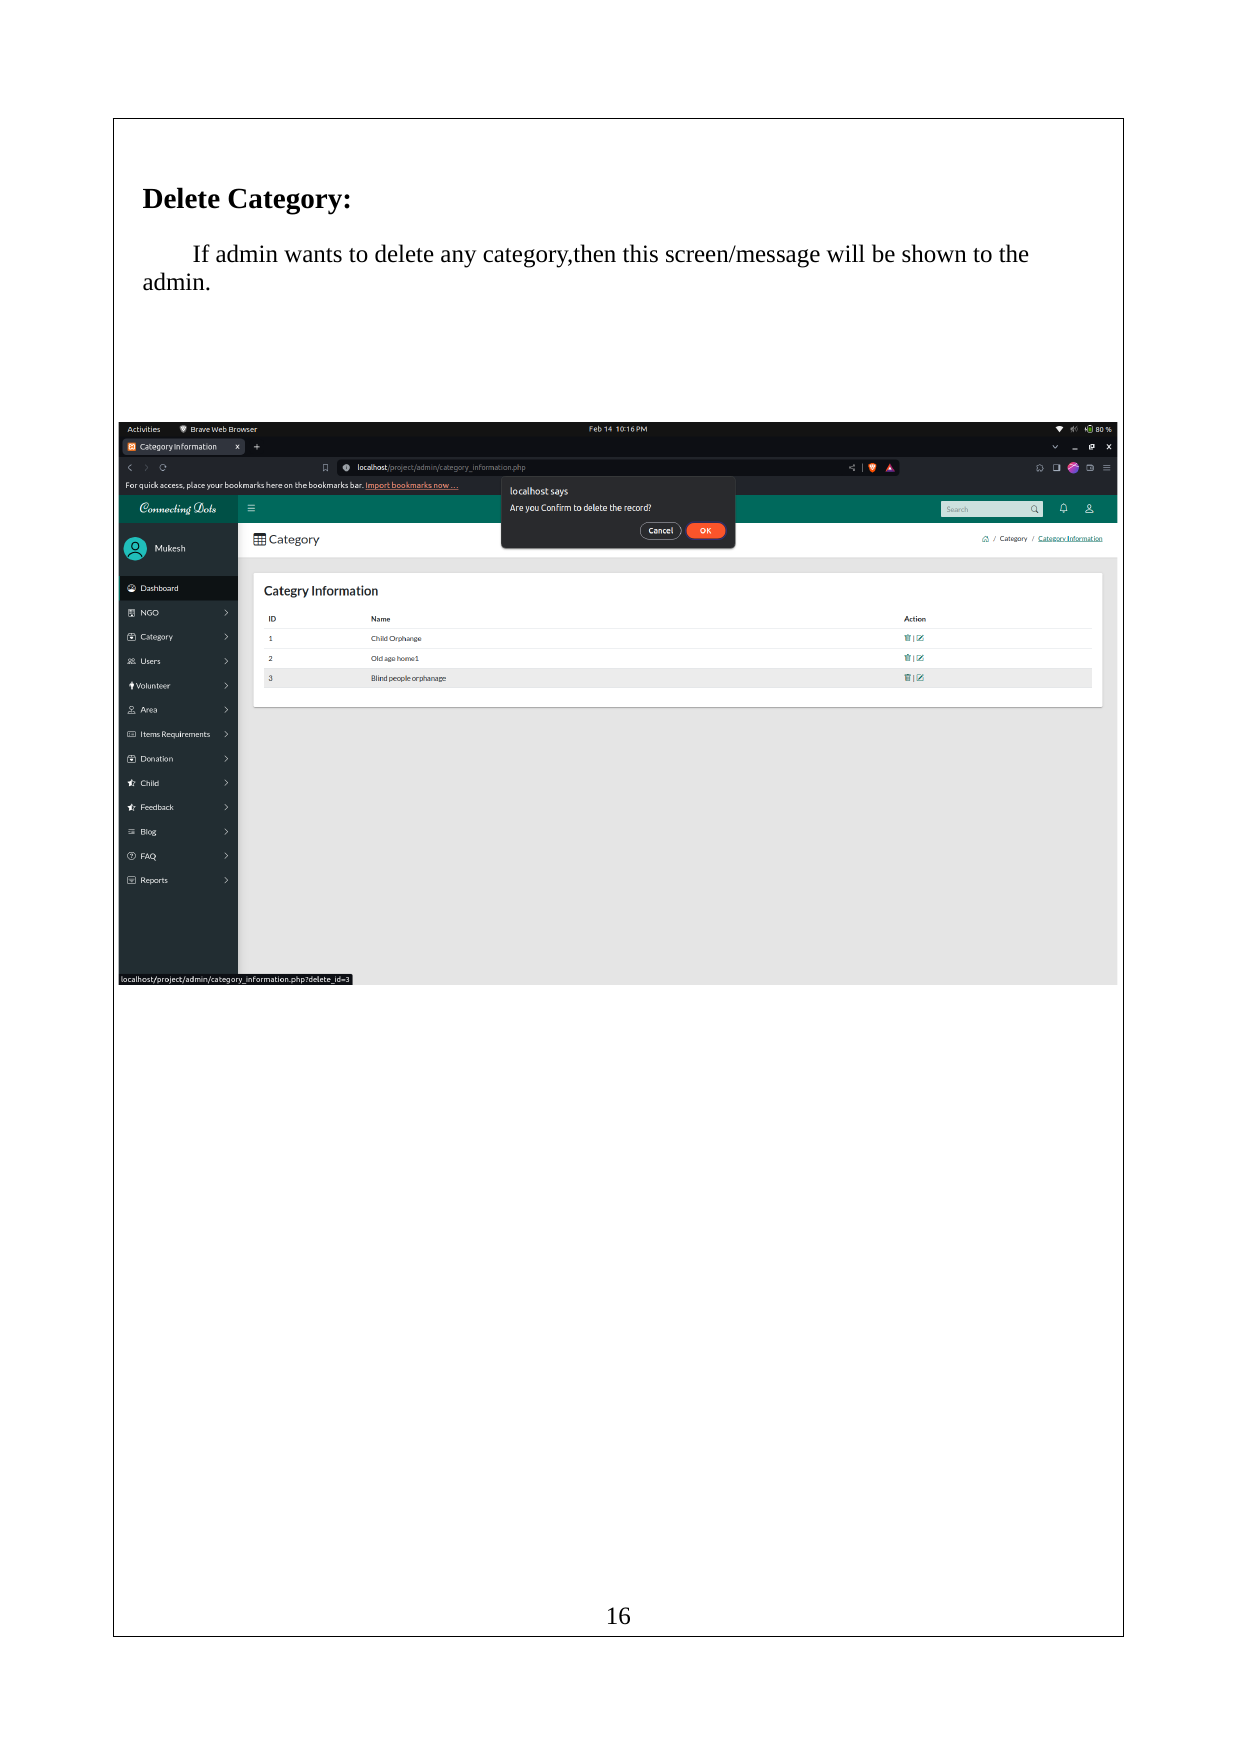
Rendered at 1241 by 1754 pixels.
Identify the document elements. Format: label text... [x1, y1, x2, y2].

text Delete Category: [142, 181, 1094, 215]
picture [118, 422, 1118, 985]
text If admin wants to delete any category,then this screen/message will be shown to the admin. [142, 239, 1094, 296]
